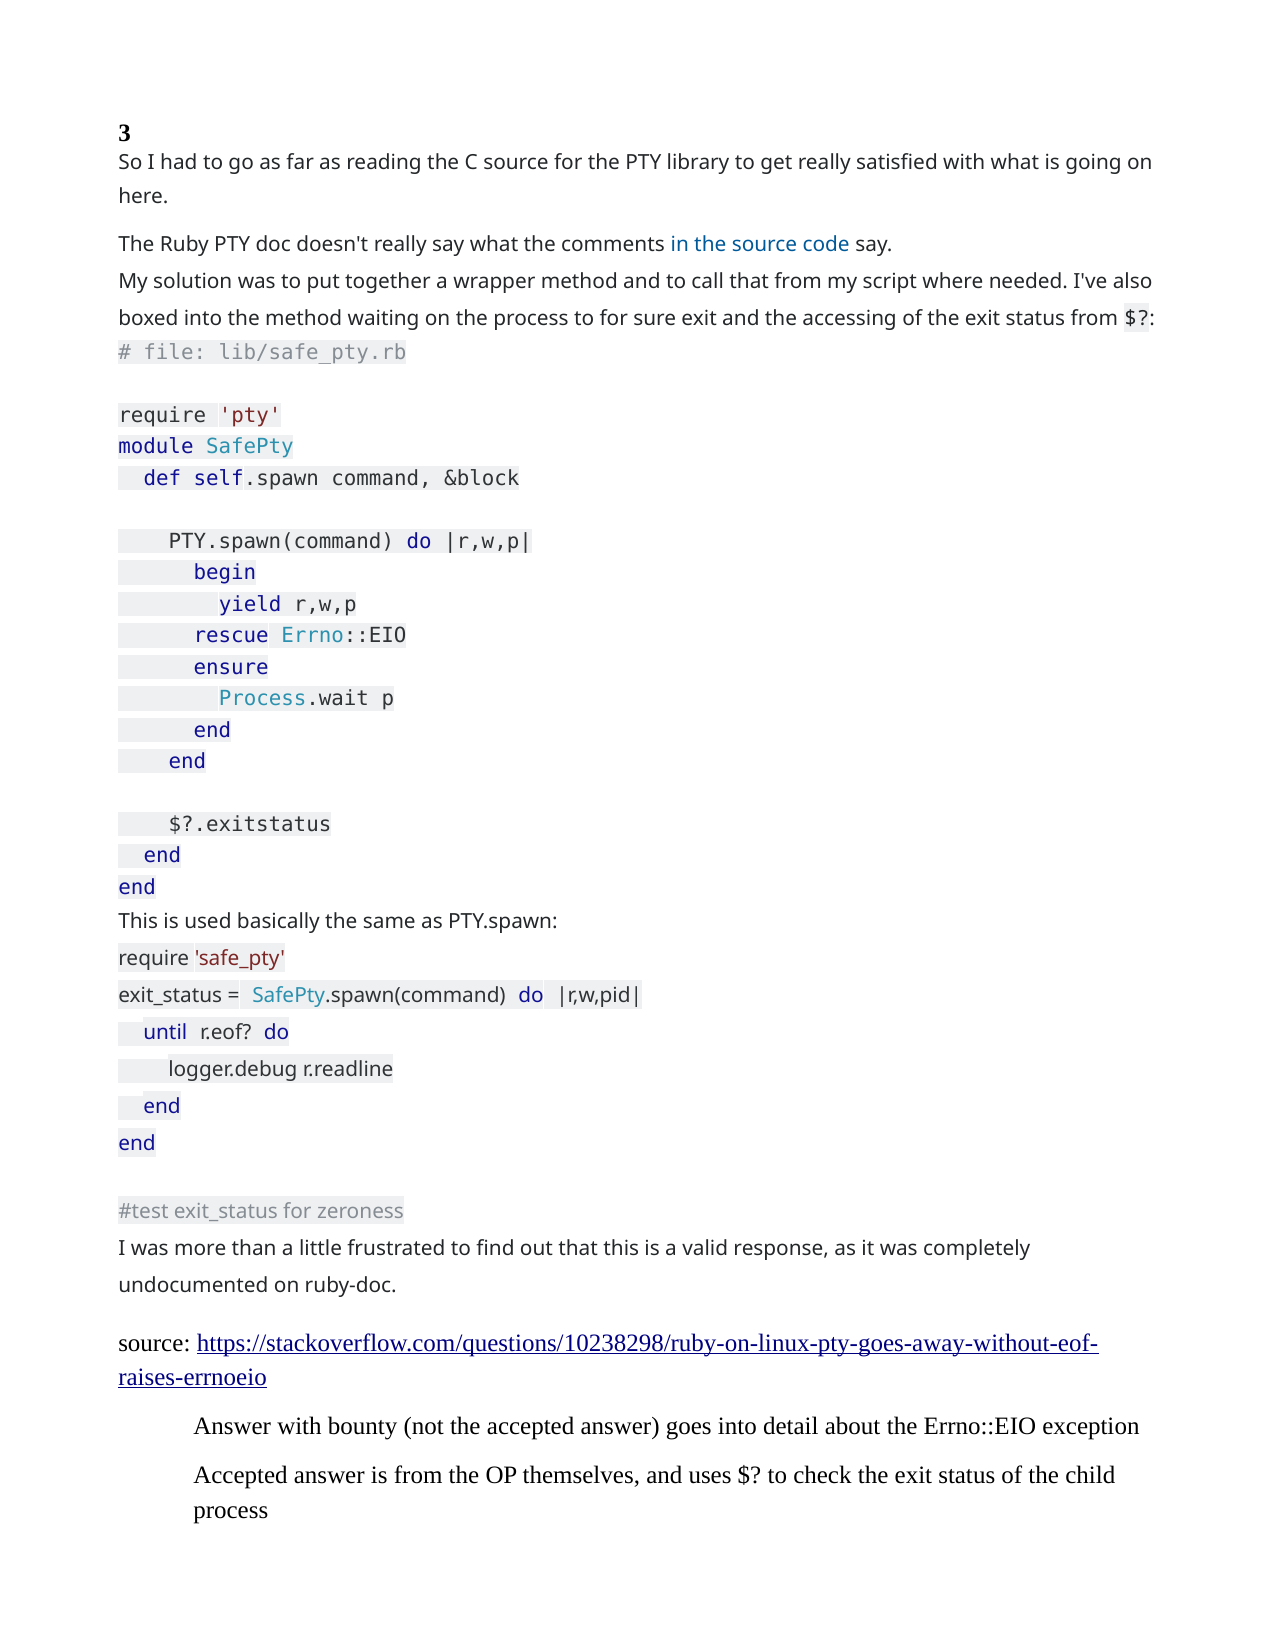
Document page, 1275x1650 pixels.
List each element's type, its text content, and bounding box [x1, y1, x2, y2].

text until r.eof? do [118, 1017, 1157, 1046]
text The Ruby PTY doc doesn't really say what the comments in the source code say. [118, 229, 1157, 258]
text require 'safe_pty' [118, 943, 1157, 972]
text rescue Errno::EIO [118, 623, 1157, 648]
text PTY.spawn(command) do |r,w,p| [118, 529, 1157, 553]
text end [118, 1091, 1157, 1120]
text Accepted answer is from the OP themselves, and uses $? to check the exit status of the child process [193, 1460, 1157, 1523]
text This is used basically the same as PTY.spawn: [118, 906, 1157, 935]
text #test exit_status for zeroness [118, 1196, 1157, 1224]
text logger.debug r.readline [118, 1054, 1157, 1083]
text My solution was to put together a wrapper method and to call that from my script where needed. I've also boxed into the method waiting on the process to for sure exit and the accessing of the exit status from $?: [118, 266, 1157, 332]
text $?.exitstatus [118, 812, 1157, 836]
text begin [118, 560, 1157, 585]
text end [118, 718, 1157, 742]
text end [118, 1128, 1157, 1157]
text # file: lib/safe_pty.rb [118, 340, 1157, 364]
text module SafePty [118, 434, 1157, 459]
text exit_status = SafePty.spawn(command) do |r,w,pid| [118, 980, 1157, 1009]
text end [118, 875, 1157, 899]
text I was more than a little frustrated to find out that this is a valid response, as it was completely undocumented on ruby-doc. [118, 1233, 1157, 1298]
text end [118, 843, 1157, 868]
text Process.wait p [118, 686, 1157, 711]
text require 'pty' [118, 403, 1157, 427]
text 3 [118, 118, 1157, 147]
text So I had to go as far as reading the C source for the PTY library to get really satisfied with what is going on here. [118, 147, 1157, 209]
text yield r,w,p [118, 592, 1157, 616]
text def self.spawn command, &block [118, 466, 1157, 490]
text end [118, 749, 1157, 773]
text source: https://stackoverflow.com/questions/10238298/ruby-on-linux-pty-goes-away-without-eof-raises-errnoeio [118, 1328, 1157, 1391]
text ensure [118, 655, 1157, 679]
text Answer with bounty (not the accepted answer) goes into detail about the Errno::EIO exception [193, 1411, 1157, 1440]
